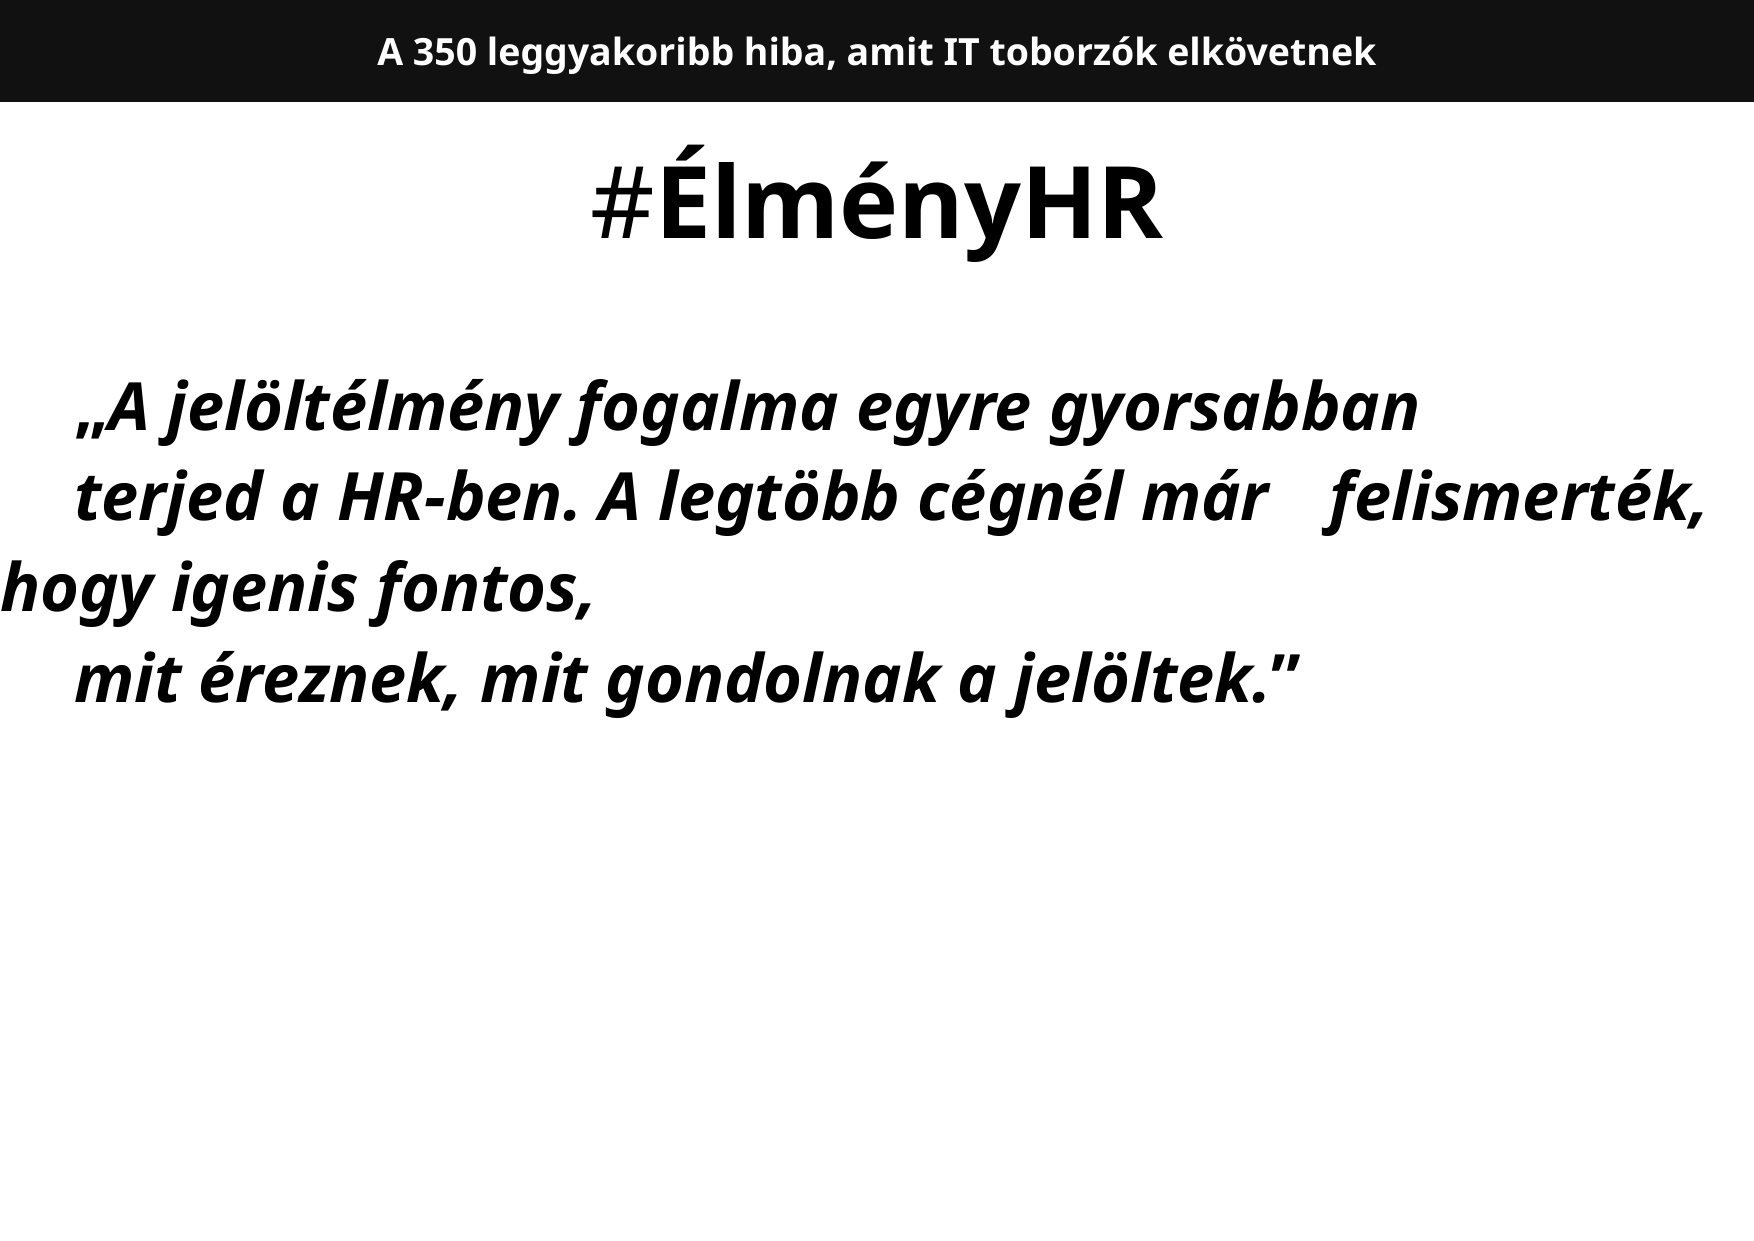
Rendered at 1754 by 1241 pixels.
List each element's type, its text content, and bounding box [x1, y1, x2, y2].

text terjed a HR-ben. A legtöbb cégnél már felismerték, hogy igenis fontos, [0, 449, 1754, 631]
text #ÉlményHR [0, 132, 1754, 268]
text „A jelöltélmény fogalma egyre gyorsabban [0, 359, 1754, 449]
text mit éreznek, mit gondolnak a jelöltek.” [0, 631, 1754, 722]
